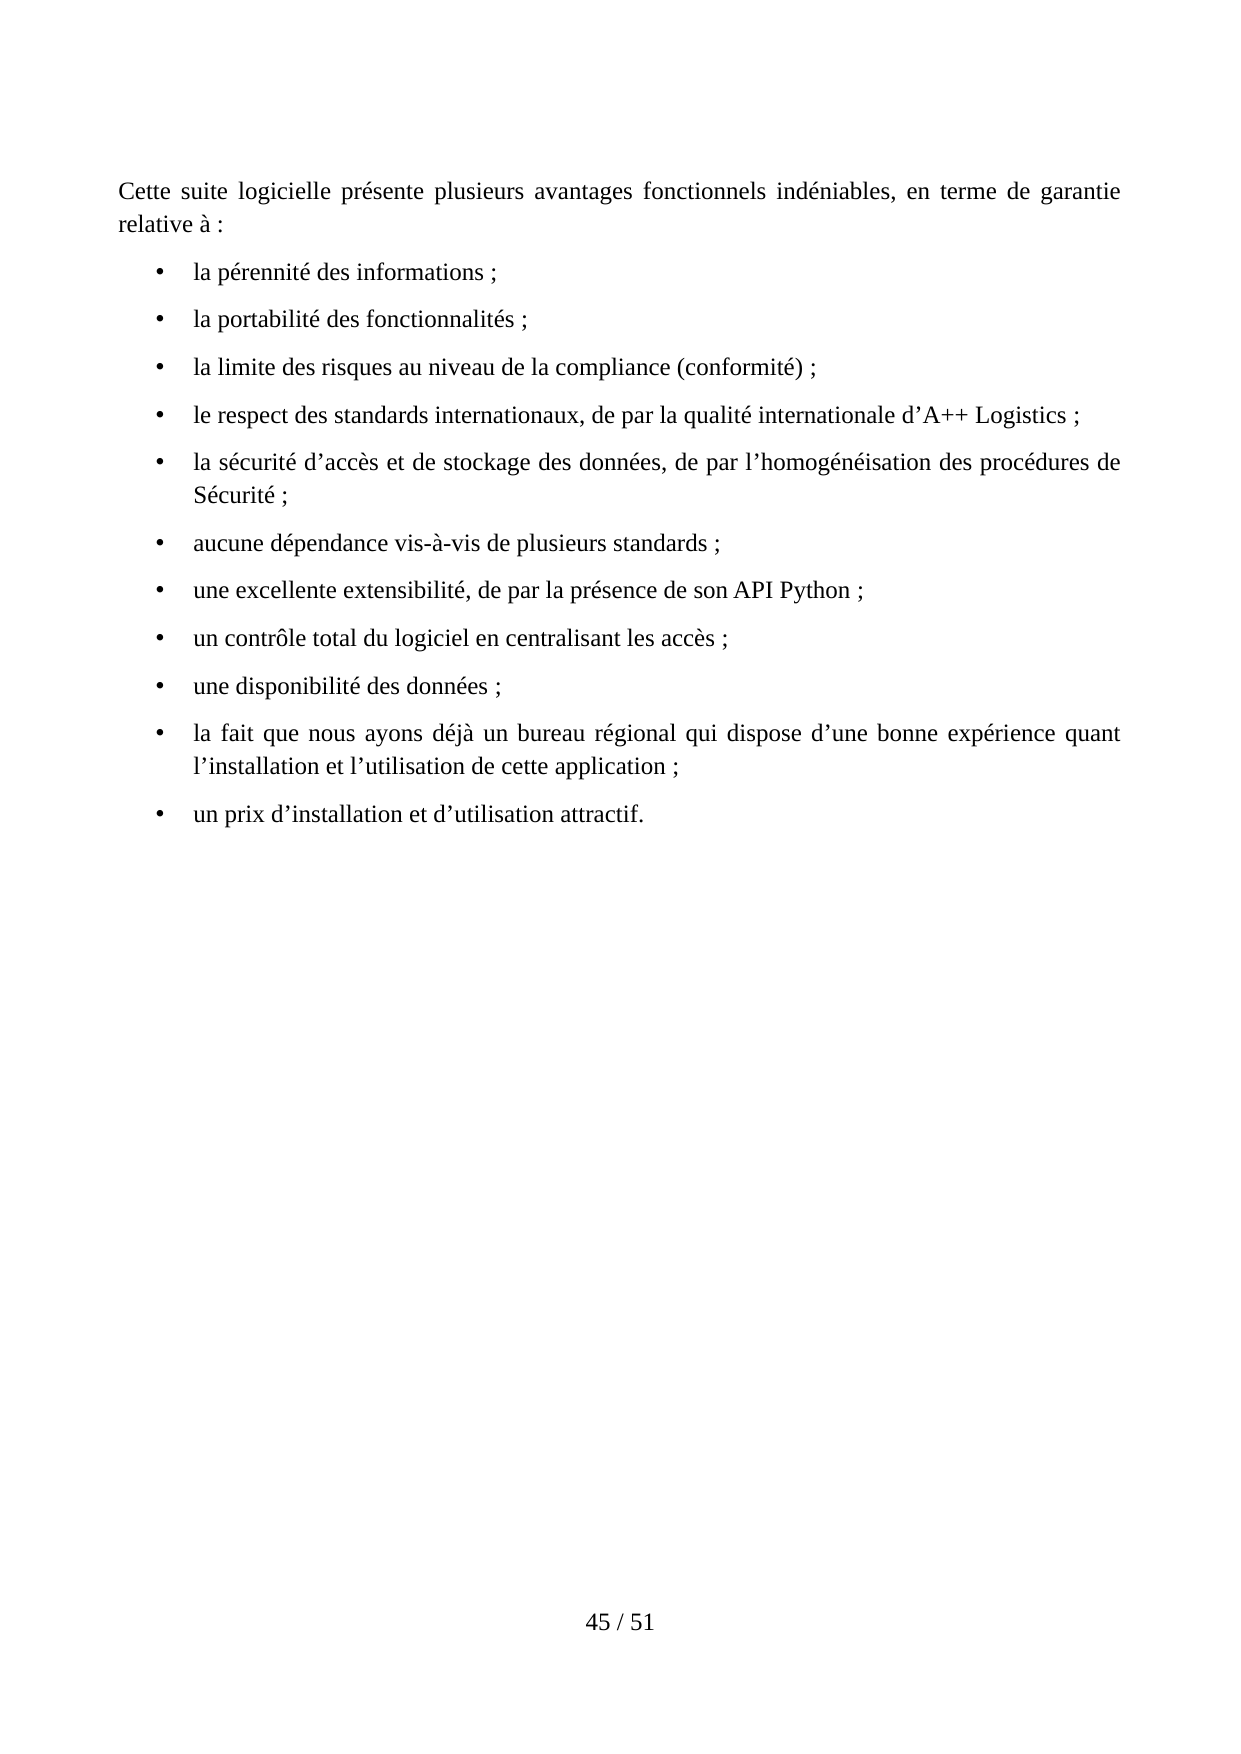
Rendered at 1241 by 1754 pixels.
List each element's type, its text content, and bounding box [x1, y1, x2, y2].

list une excellente extensibilité, de par la présence de son API Python ; [156, 576, 1122, 604]
list la fait que nous ayons déjà un bureau régional qui dispose d’une bonne expérience quant l’installation et l’utilisation de cette application ; [156, 718, 1122, 780]
text Cette suite logicielle présente plusieurs avantages fonctionnels indéniables, en terme de garantie relative à : [118, 176, 1122, 238]
list la pérennité des informations ; [156, 257, 1122, 286]
list aucune dépendance vis-à-vis de plusieurs standards ; [156, 528, 1122, 557]
list une disponibilité des données ; [156, 671, 1122, 699]
list la limite des risques au niveau de la compliance (conformité) ; [156, 352, 1122, 381]
list un contrôle total du logiciel en centralisant les accès ; [156, 623, 1122, 652]
list la sécurité d’accès et de stockage des données, de par l’homogénéisation des procédures de Sécurité ; [156, 447, 1122, 509]
list un prix d’installation et d’utilisation attractif. [156, 799, 1122, 828]
list la portabilité des fonctionnalités ; [156, 304, 1122, 333]
list le respect des standards internationaux, de par la qualité internationale d’A++ Logistics ; [156, 400, 1122, 428]
